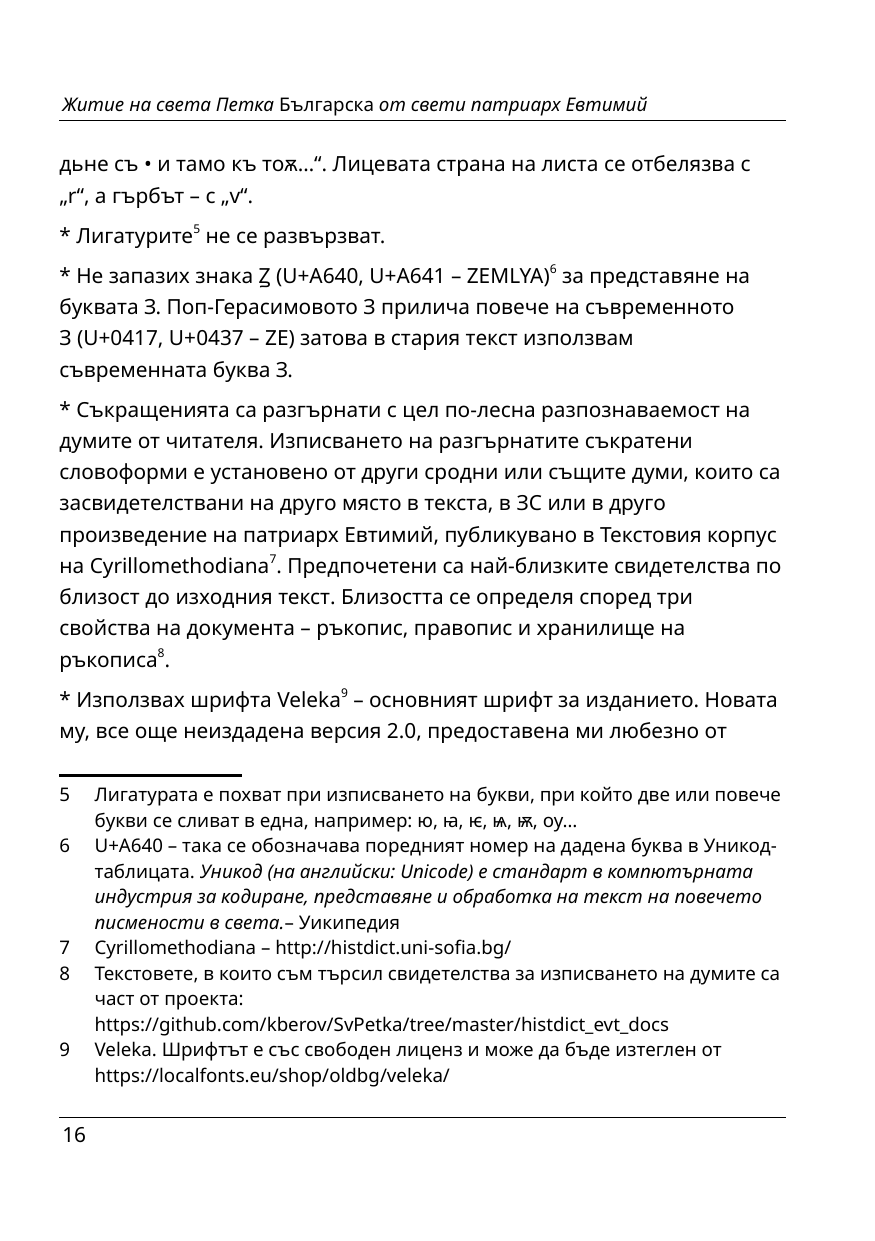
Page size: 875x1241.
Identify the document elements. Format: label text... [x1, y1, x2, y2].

text Текстовете, в които съм търсил свидетелства за изписването на думите са част от проекта: https://github.com/kberov/SvPetka/tree/master/histdict_evt_docs [59, 960, 786, 1037]
text Лигатурата е похват при изписването на букви, при който две или повече букви се сливат в една, например: ю, ꙗ, ѥ, ѩ, ѭ, ѹ… [59, 782, 786, 833]
text Cyrillomethodiana – http://histdict.uni-sofia.bg/ [59, 935, 786, 960]
text Veleka. Шрифтът е със свободен лиценз и може да бъде изтеглен от https://localfonts.eu/shop/oldbg/veleka/ [59, 1037, 786, 1088]
text * Не запазих знака Ꙁ (U+A640, U+­A641 – ZEM­LYA) за представяне на буквата З. Поп-Герасимовото З прилича повече на съвременното З (U+­0417, U+­0437 – ZE) затова в стария текст използвам съвременната буква З. [59, 261, 786, 383]
text U+A640 – така се обозначава поредният номер на дадена буква в Уникод-таблицата. Уникод (на английски: Unicode) е стандарт в компютърната индустрия за кодиране, представяне и обработка на текст на повечето писмености в света.– Уикипедия [59, 833, 786, 935]
text * Използвах шрифта Veleka – основният шрифт за изданието. Новата му, все още неиздадена версия 2.0, предоставена ми любезно от [59, 685, 786, 744]
text * Отбелязани са само началата на страниците на листовете в ръкописа. Новата страница е отбелязана с номер на листа,, следван от „r“ или „v“ и ъглова скоба непосредствено пред първата дума на новата страница, ето така: „…иже и влахерна именꙋет сѧ 78r>даже до дьне съ • и тамо къ тоѫ…“. Лицевата страна на листа се отбелязва с „r“, а гърбът – с „v“. [59, 149, 786, 209]
text * Лигатурите не се развързват. [59, 221, 786, 249]
text * Съкращенията са разгърнати с цел по-лесна разпознаваемост на думите от читателя. Изписването на разгърнатите съкратени словоформи е установено от други сродни или същите думи, които са засвидетелствани на друго място в текста, в ЗС или в друго произведение на патриарх Евтимий, публикувано в Текстовия корпус на Cyrillomethodiana. Предпочетени са най-близките свидетелства по близост до изходния текст. Близостта се определя според три свойства на документа – ръкопис, правопис и хранилище на ръкописа. [59, 395, 786, 673]
